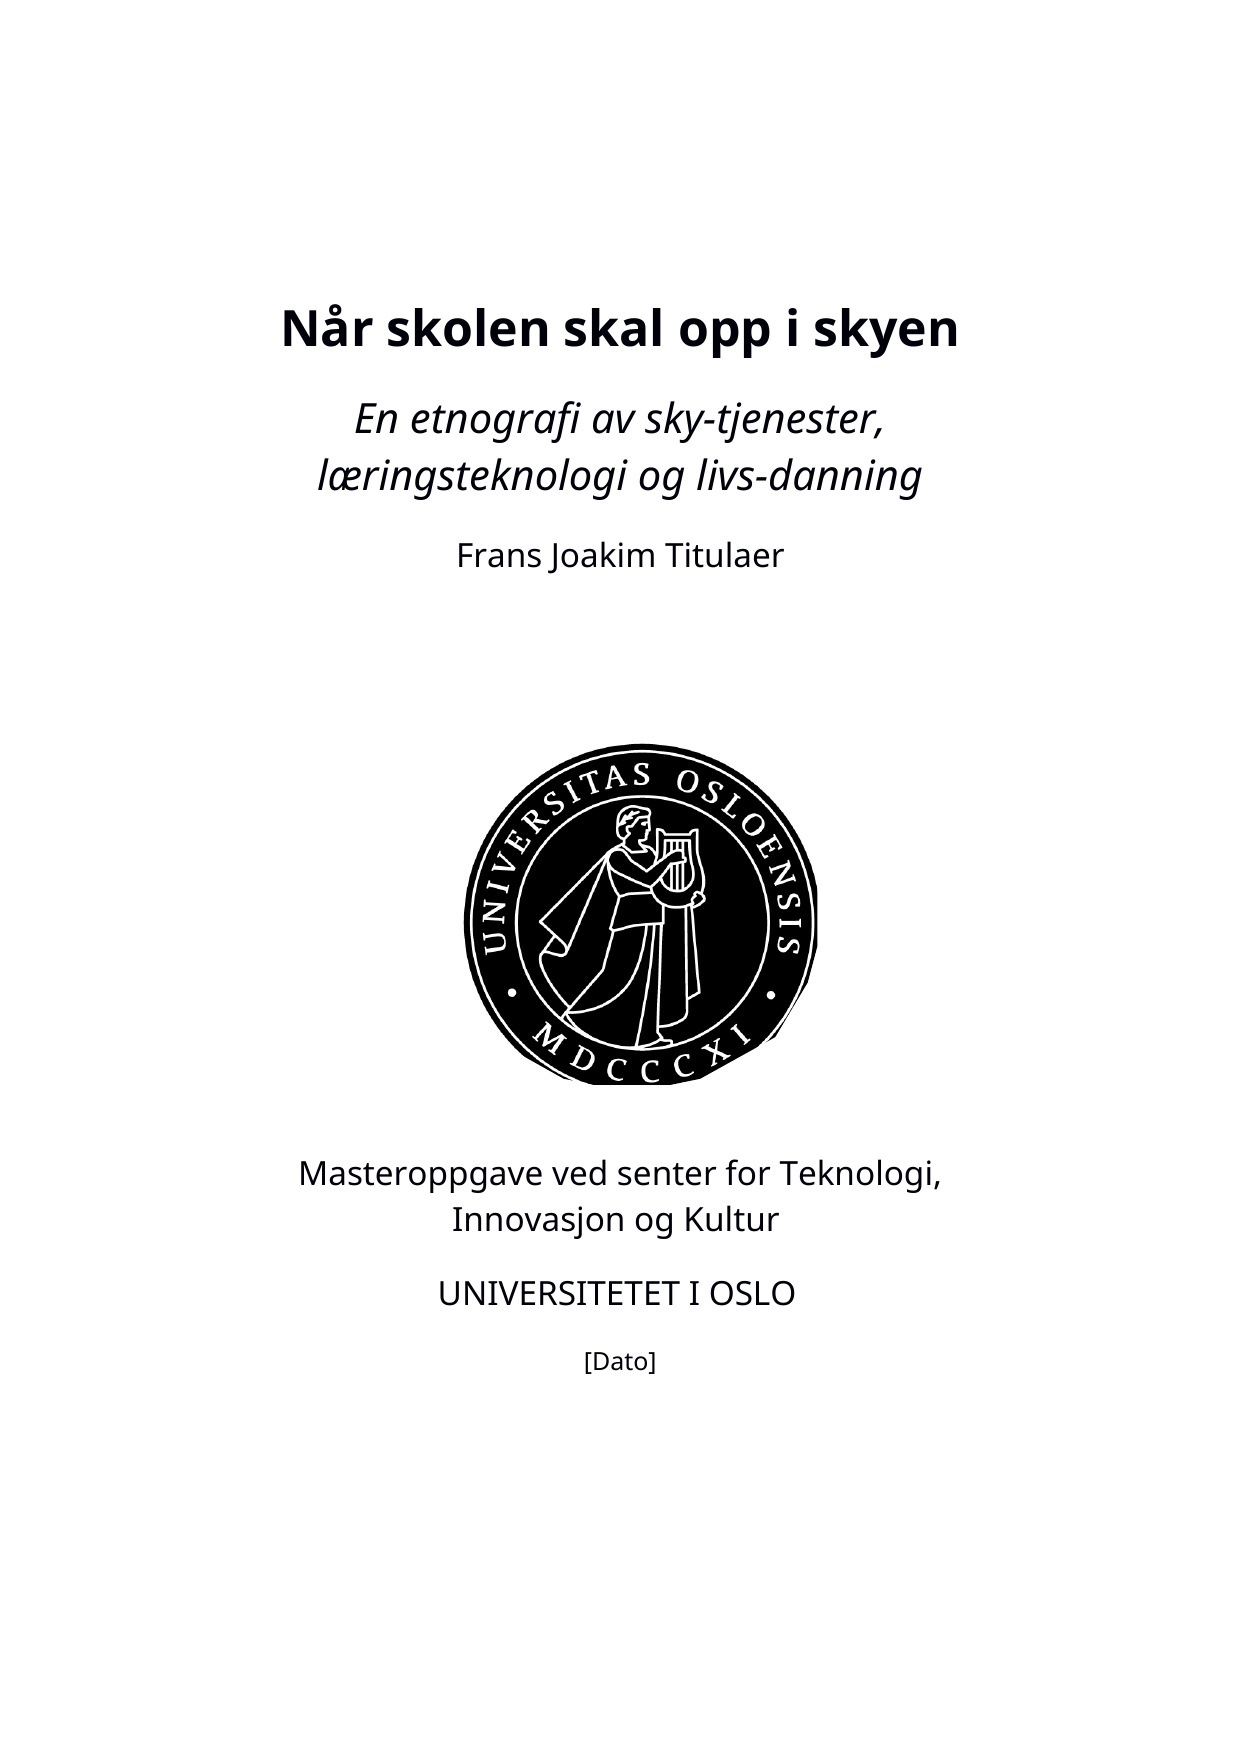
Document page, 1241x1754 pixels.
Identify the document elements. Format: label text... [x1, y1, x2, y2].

text Masteroppgave ved senter for Teknologi, Innovasjon og Kultur [207, 1150, 1033, 1269]
text [Dato] [207, 1344, 1033, 1378]
text UNIVERSITETET I OSLO [207, 1269, 1033, 1344]
text Frans Joakim Titulaer [207, 532, 1033, 577]
text En etnografi av sky-tjenester, læringsteknologi og livs-danning [207, 389, 1033, 532]
text Når skolen skal opp i skyen [207, 292, 1033, 389]
